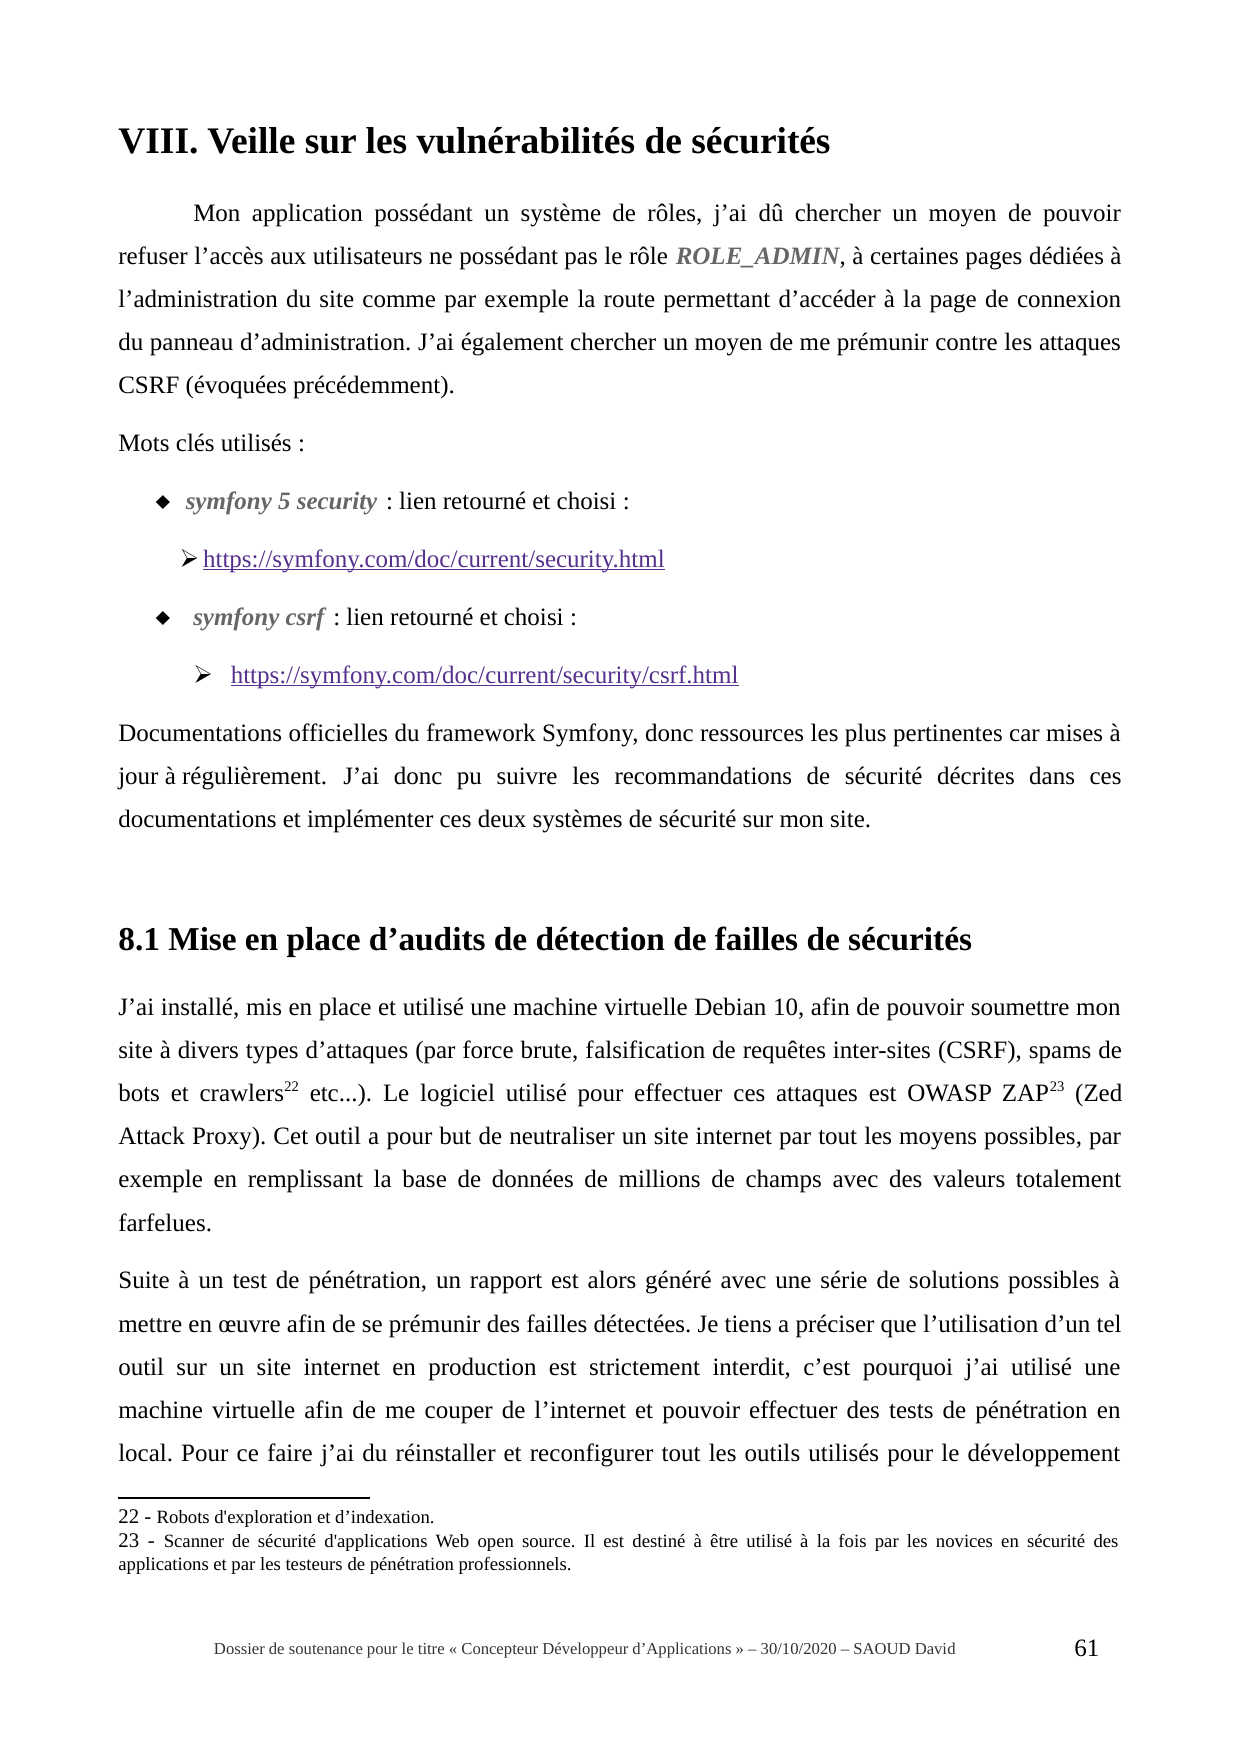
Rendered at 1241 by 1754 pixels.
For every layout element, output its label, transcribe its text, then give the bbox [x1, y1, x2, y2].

subtitle VIII. Veille sur les vulnérabilités de sécurités [118, 118, 1122, 161]
text J’ai installé, mis en place et utilisé une machine virtuelle Debian 10, afin de pouvoir soumettre mon site à divers types d’attaques (par force brute, falsification de requêtes inter-sites (CSRF), spams de bots et crawlers etc...). Le logiciel utilisé pour effectuer ces attaques est OWASP ZAP (Zed Attack Proxy). Cet outil a pour but de neutraliser un site internet par tout les moyens possibles, par exemple en remplissant la base de données de millions de champs avec des valeurs totalement farfelues. [118, 992, 1122, 1236]
subtitle 8.1 Mise en place d’audits de détection de failles de sécurités [118, 920, 1122, 958]
text Suite à un test de pénétration, un rapport est alors généré avec une série de solutions possibles à mettre en œuvre afin de se prémunir des failles détectées. Je tiens a préciser que l’utilisation d’un tel outil sur un site internet en production est strictement interdit, c’est pourquoi j’ai utilisé une machine virtuelle afin de me couper de l’internet et pouvoir effectuer des tests de pénétration en local. Pour ce faire j’ai du réinstaller et reconfigurer tout les outils utilisés pour le développement [118, 1266, 1122, 1467]
list https://symfony.com/doc/current/security/csrf.html [193, 660, 1122, 688]
text - Robots d'exploration et d’indexation. [118, 1504, 1122, 1528]
text Documentations officielles du framework Symfony, donc ressources les plus pertinentes car mises à jour à régulièrement. J’ai donc pu suivre les recommandations de sécurité décrites dans ces documentations et implémenter ces deux systèmes de sécurité sur mon site. [118, 718, 1122, 833]
text Mon application possédant un système de rôles, j’ai dû chercher un moyen de pouvoir refuser l’accès aux utilisateurs ne possédant pas le rôle ROLE_ADMIN, à certaines pages dédiées à l’administration du site comme par exemple la route permettant d’accéder à la page de connexion du panneau d’administration. J’ai également chercher un moyen de me prémunir contre les attaques CSRF (évoquées précédemment). [118, 198, 1122, 399]
text - Scanner de sécurité d'applications Web open source. Il est destiné à être utilisé à la fois par les novices en sécurité des applications et par les testeurs de pénétration professionnels. [118, 1528, 1122, 1574]
list symfony 5 security : lien retourné et choisi : [156, 486, 1122, 515]
list symfony csrf : lien retourné et choisi : [156, 602, 1122, 631]
list https://symfony.com/doc/current/security.html [179, 544, 1122, 573]
text Mots clés utilisés : [118, 428, 1122, 457]
